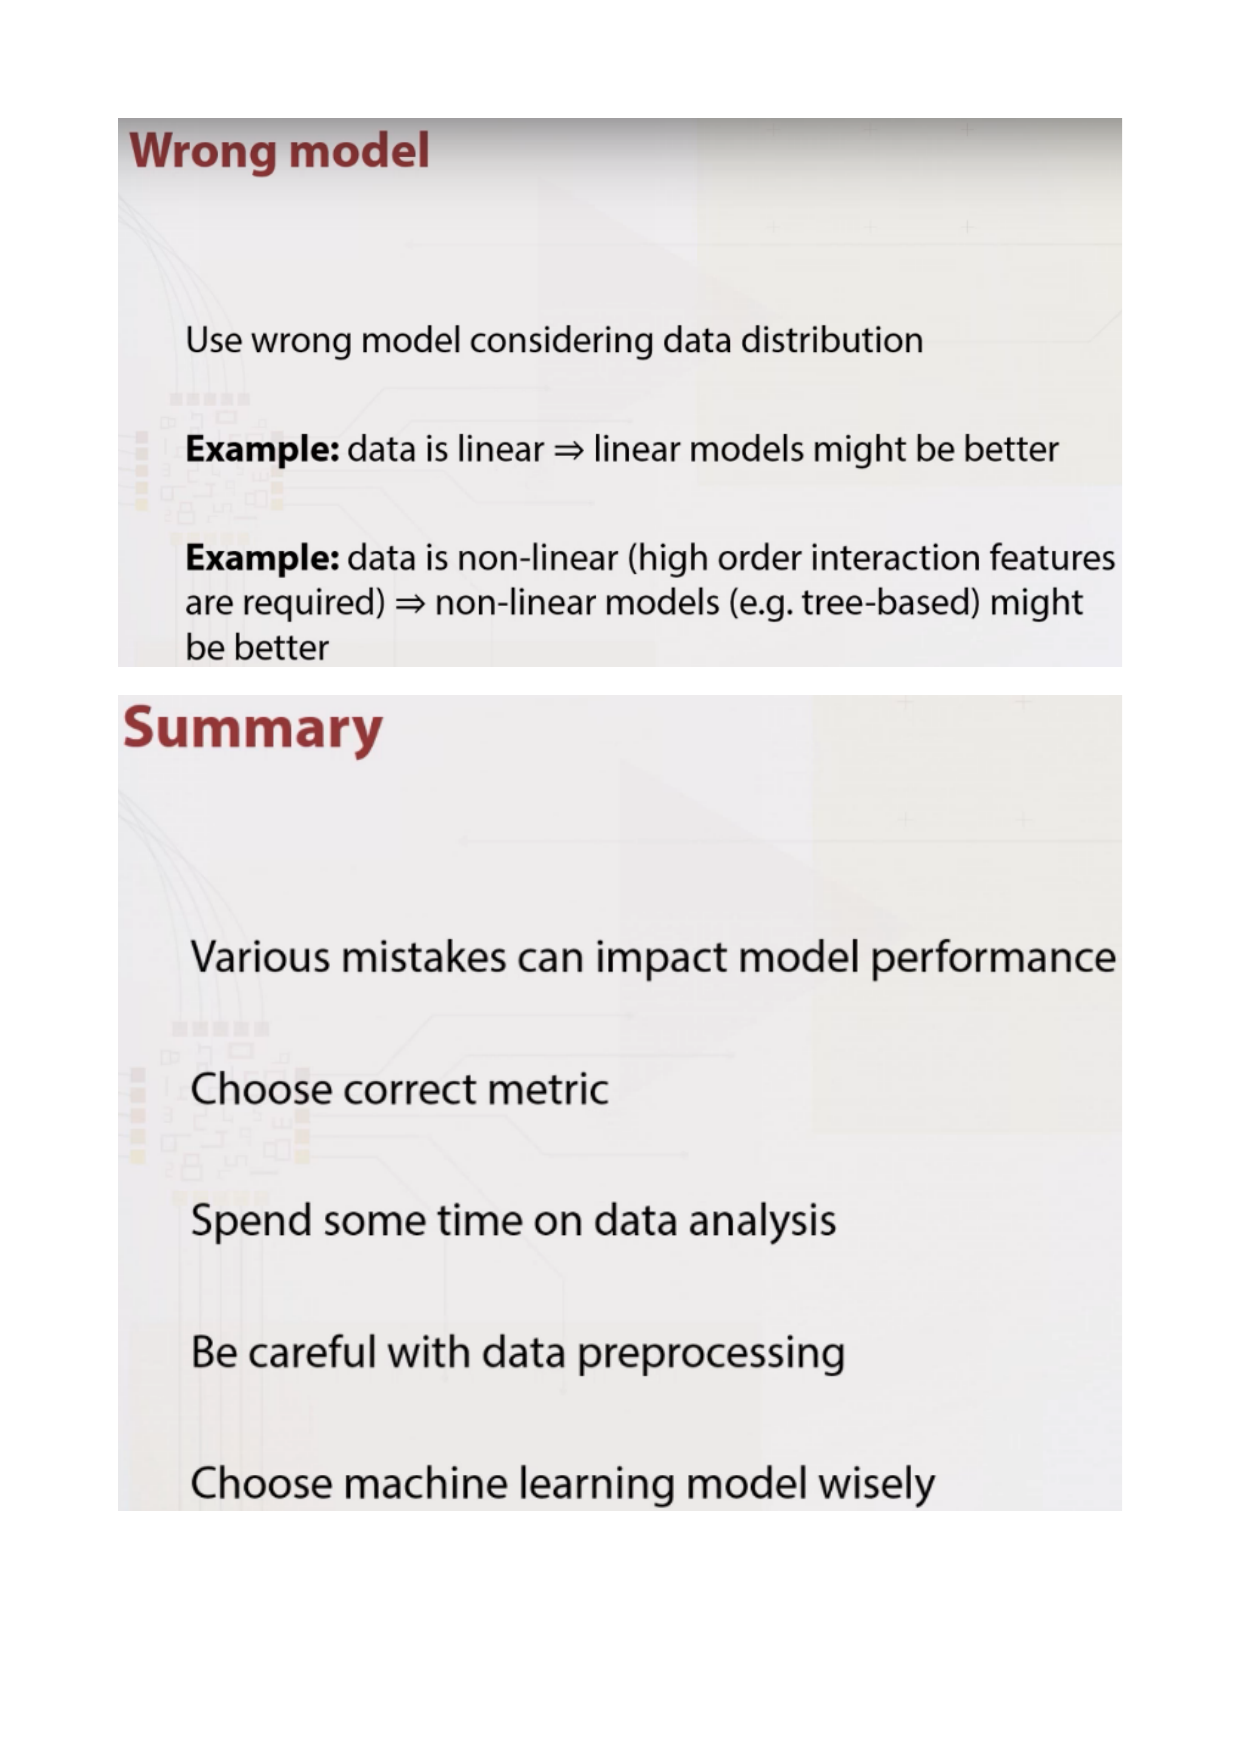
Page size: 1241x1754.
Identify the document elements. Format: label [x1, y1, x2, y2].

picture [118, 695, 1123, 1511]
picture [118, 118, 1123, 667]
